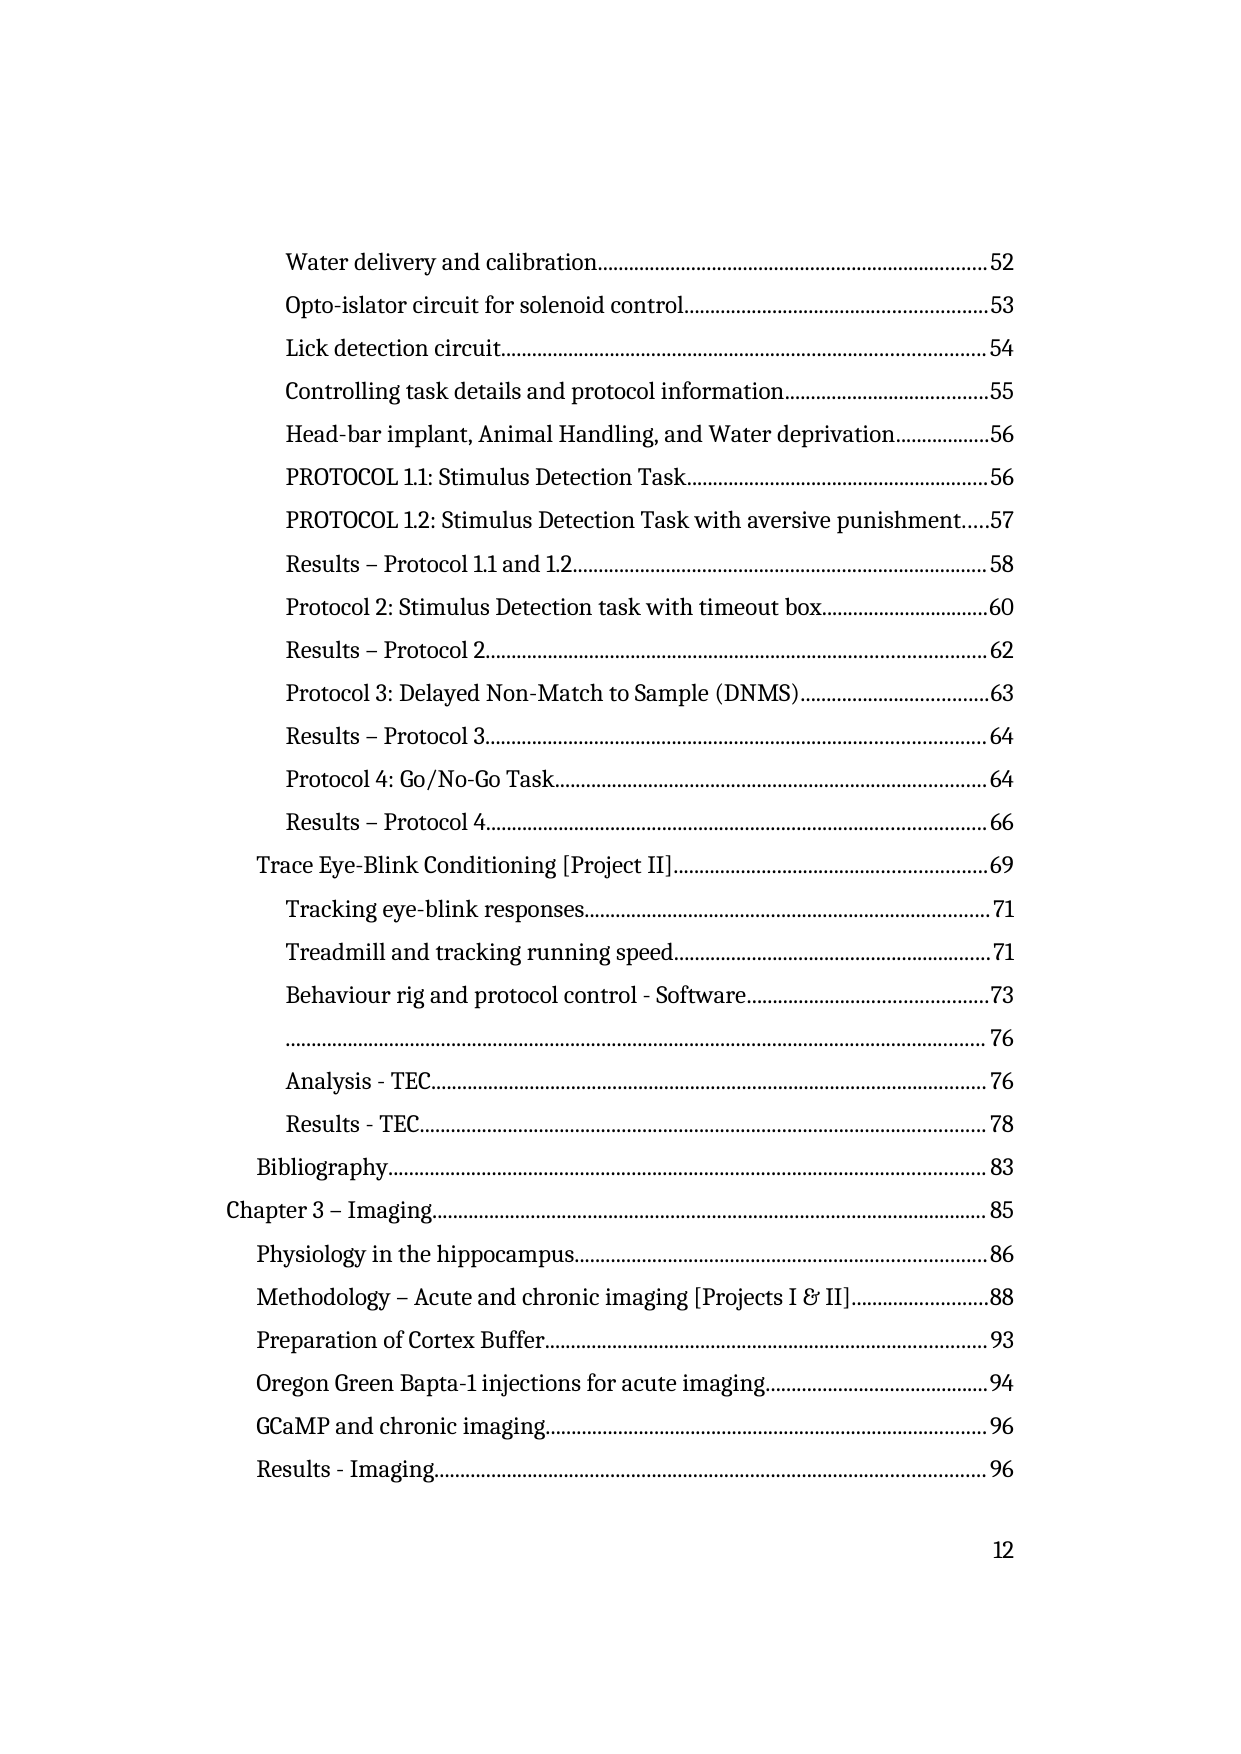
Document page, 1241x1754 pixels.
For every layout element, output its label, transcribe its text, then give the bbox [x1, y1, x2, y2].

text Bibliography 83 [256, 1153, 1014, 1182]
text Lick detection circuit 54 [285, 334, 1014, 363]
text Results - Imaging 96 [256, 1455, 1014, 1484]
text Behaviour rig and protocol control - Software 73 [285, 981, 1014, 1009]
text Results – Protocol 3 64 [285, 722, 1014, 751]
text Protocol 2: Stimulus Detection task with timeout box 60 [285, 593, 1014, 621]
text Analysis - TEC 76 [285, 1067, 1014, 1096]
text Protocol 3: Delayed Non-Match to Sample (DNMS) 63 [285, 679, 1014, 708]
text GCaMP and chronic imaging 96 [256, 1412, 1014, 1441]
text Results – Protocol 4 66 [285, 808, 1014, 837]
text Oregon Green Bapta-1 injections for acute imaging 94 [256, 1369, 1014, 1398]
text Preparation of Cortex Buffer 93 [256, 1326, 1014, 1354]
text Controlling task details and protocol information 55 [285, 377, 1014, 406]
text Results - TEC 78 [285, 1110, 1014, 1139]
text Opto-islator circuit for solenoid control 53 [285, 291, 1014, 319]
text Results – Protocol 2 62 [285, 636, 1014, 664]
text Head-bar implant, Animal Handling, and Water deprivation 56 [285, 420, 1014, 449]
text Tracking eye-blink responses 71 [285, 894, 1014, 923]
text Trace Eye-Blink Conditioning [Project II] 69 [256, 851, 1014, 880]
text PROTOCOL 1.2: Stimulus Detection Task with aversive punishment 57 [285, 506, 1014, 535]
text Chapter 3 – Imaging 85 [226, 1196, 1014, 1225]
text Protocol 4: Go/No-Go Task 64 [285, 765, 1014, 794]
text Physiology in the hippocampus 86 [256, 1239, 1014, 1268]
text PROTOCOL 1.1: Stimulus Detection Task 56 [285, 463, 1014, 492]
text Water delivery and calibration 52 [285, 248, 1014, 276]
text Results – Protocol 1.1 and 1.2 58 [285, 549, 1014, 578]
text 76 [285, 1024, 1014, 1053]
text Methodology – Acute and chronic imaging [Projects I & II] 88 [256, 1283, 1014, 1311]
text Treadmill and tracking running speed 71 [285, 938, 1014, 966]
